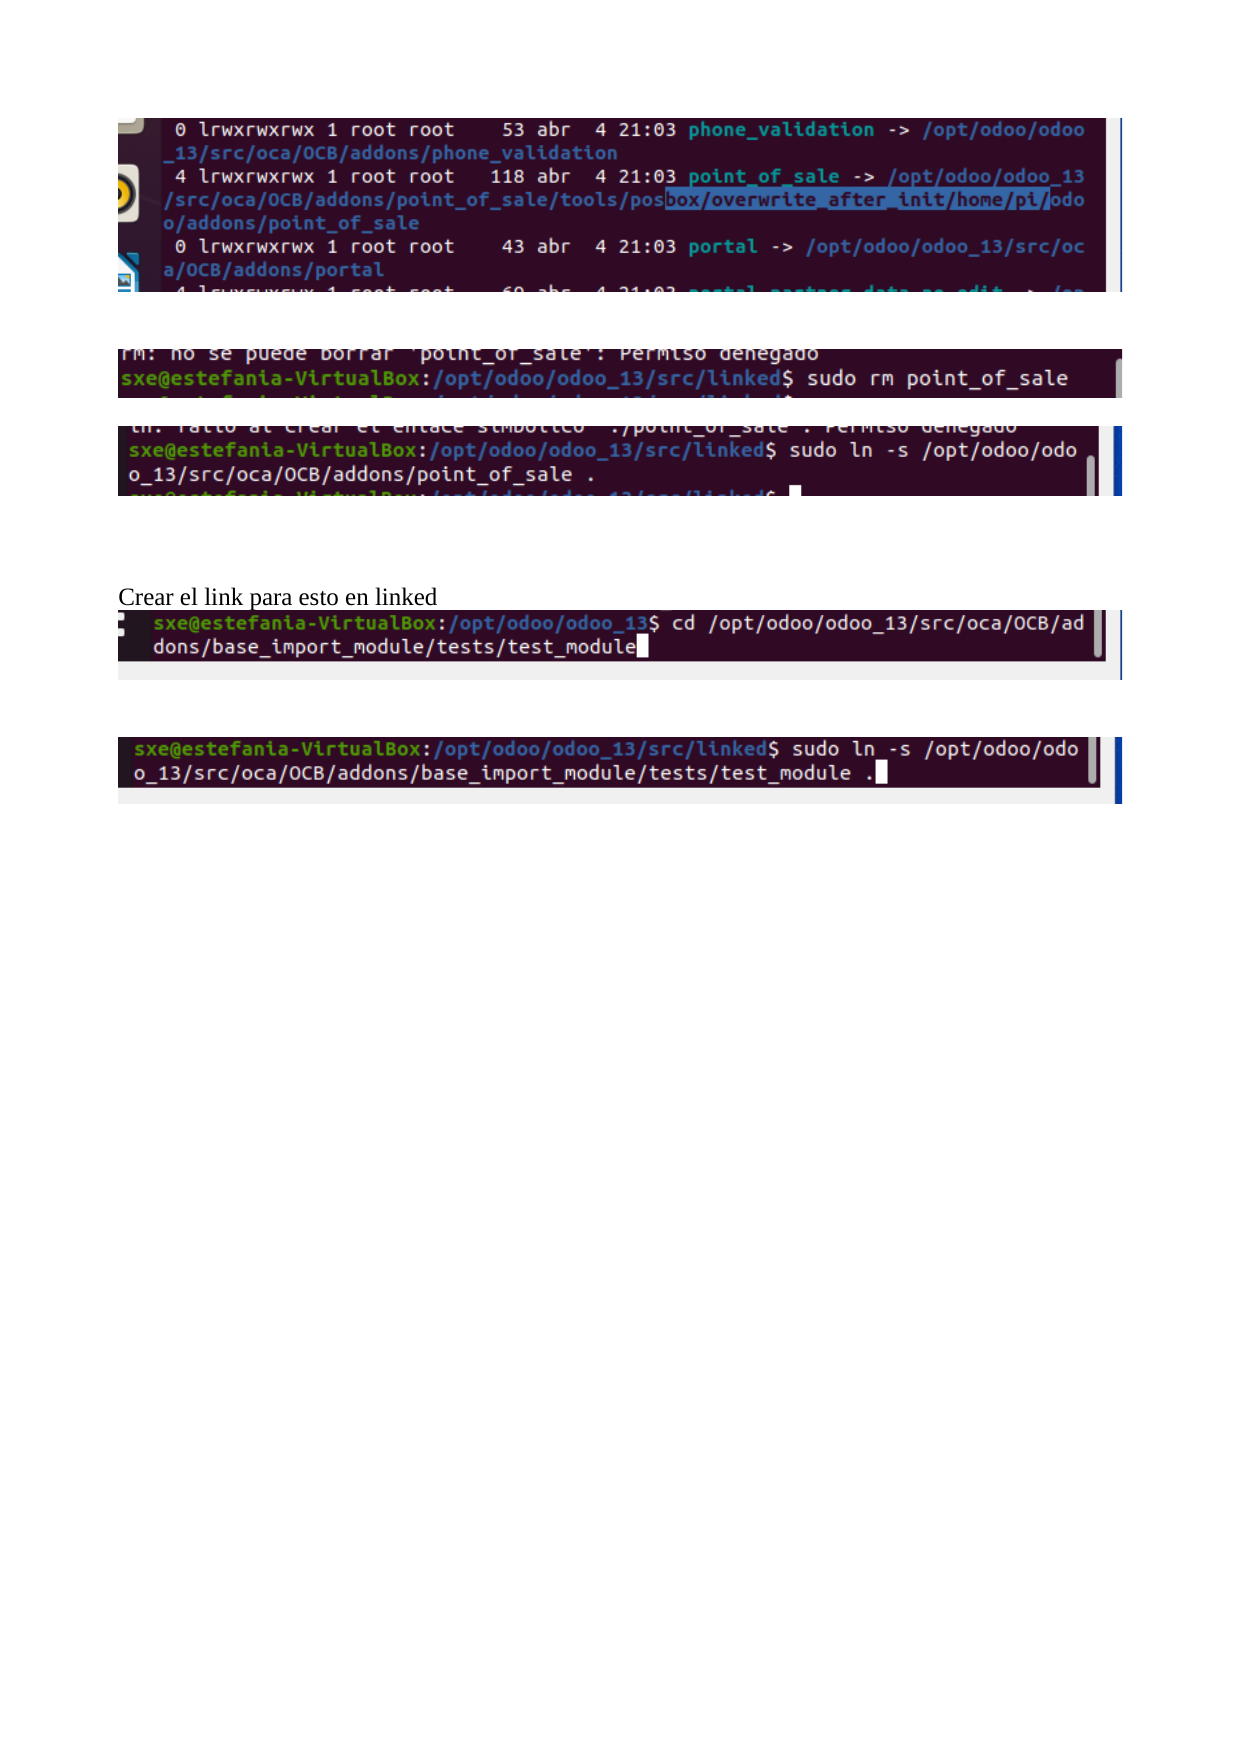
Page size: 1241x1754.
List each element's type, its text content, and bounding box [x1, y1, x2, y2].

picture [118, 426, 1123, 496]
text Crear el link para esto en linked [118, 582, 1122, 610]
picture [118, 118, 1123, 292]
picture [118, 737, 1123, 804]
picture [118, 610, 1123, 680]
picture [118, 349, 1123, 398]
